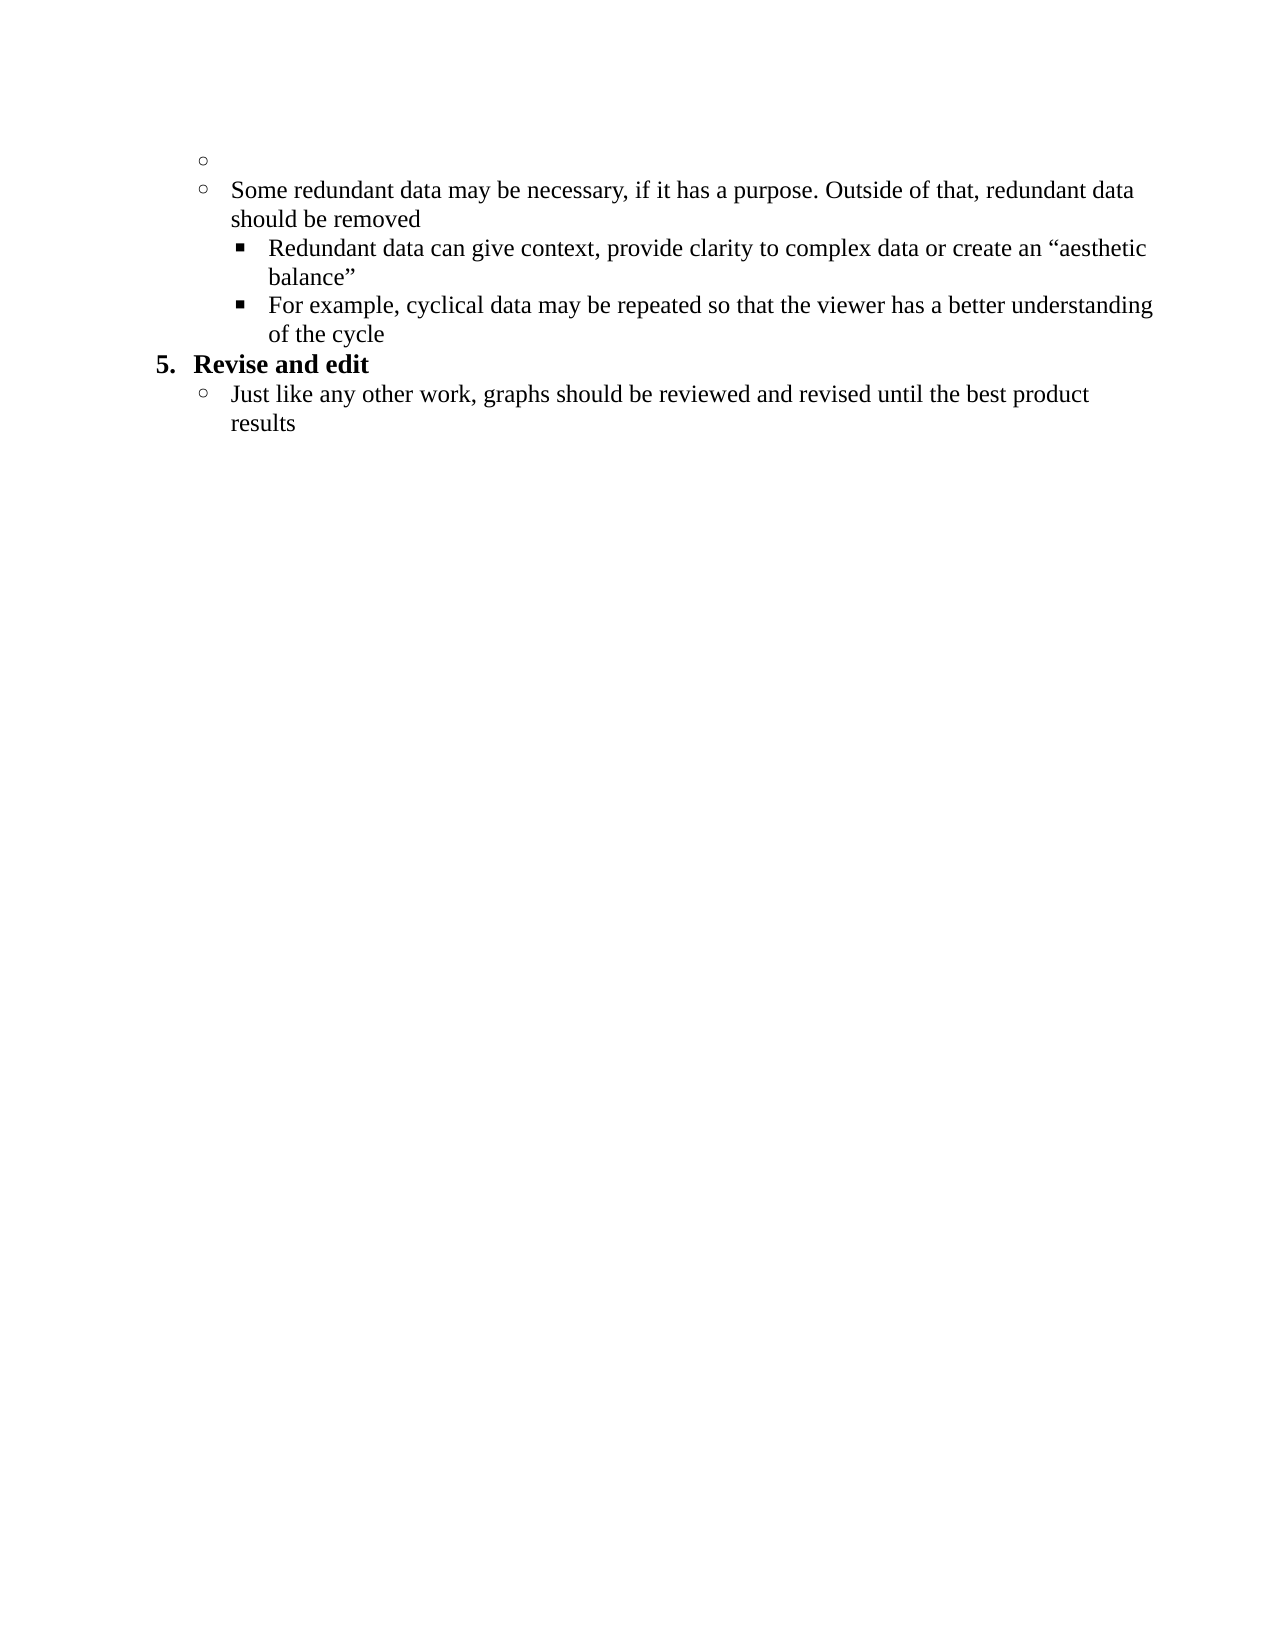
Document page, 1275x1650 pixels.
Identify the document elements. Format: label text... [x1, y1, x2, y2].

list Revise and edit [156, 348, 1157, 379]
list Just like any other work, graphs should be reviewed and revised until the best product results [193, 379, 1157, 437]
list For example, cyclical data may be repeated so that the viewer has a better understanding of the cycle [231, 291, 1157, 348]
list Some redundant data may be necessary, if it has a purpose. Outside of that, redundant data should be removed [193, 176, 1157, 233]
list Redundant data can give context, provide clarity to complex data or create an “aesthetic balance” [231, 233, 1157, 291]
